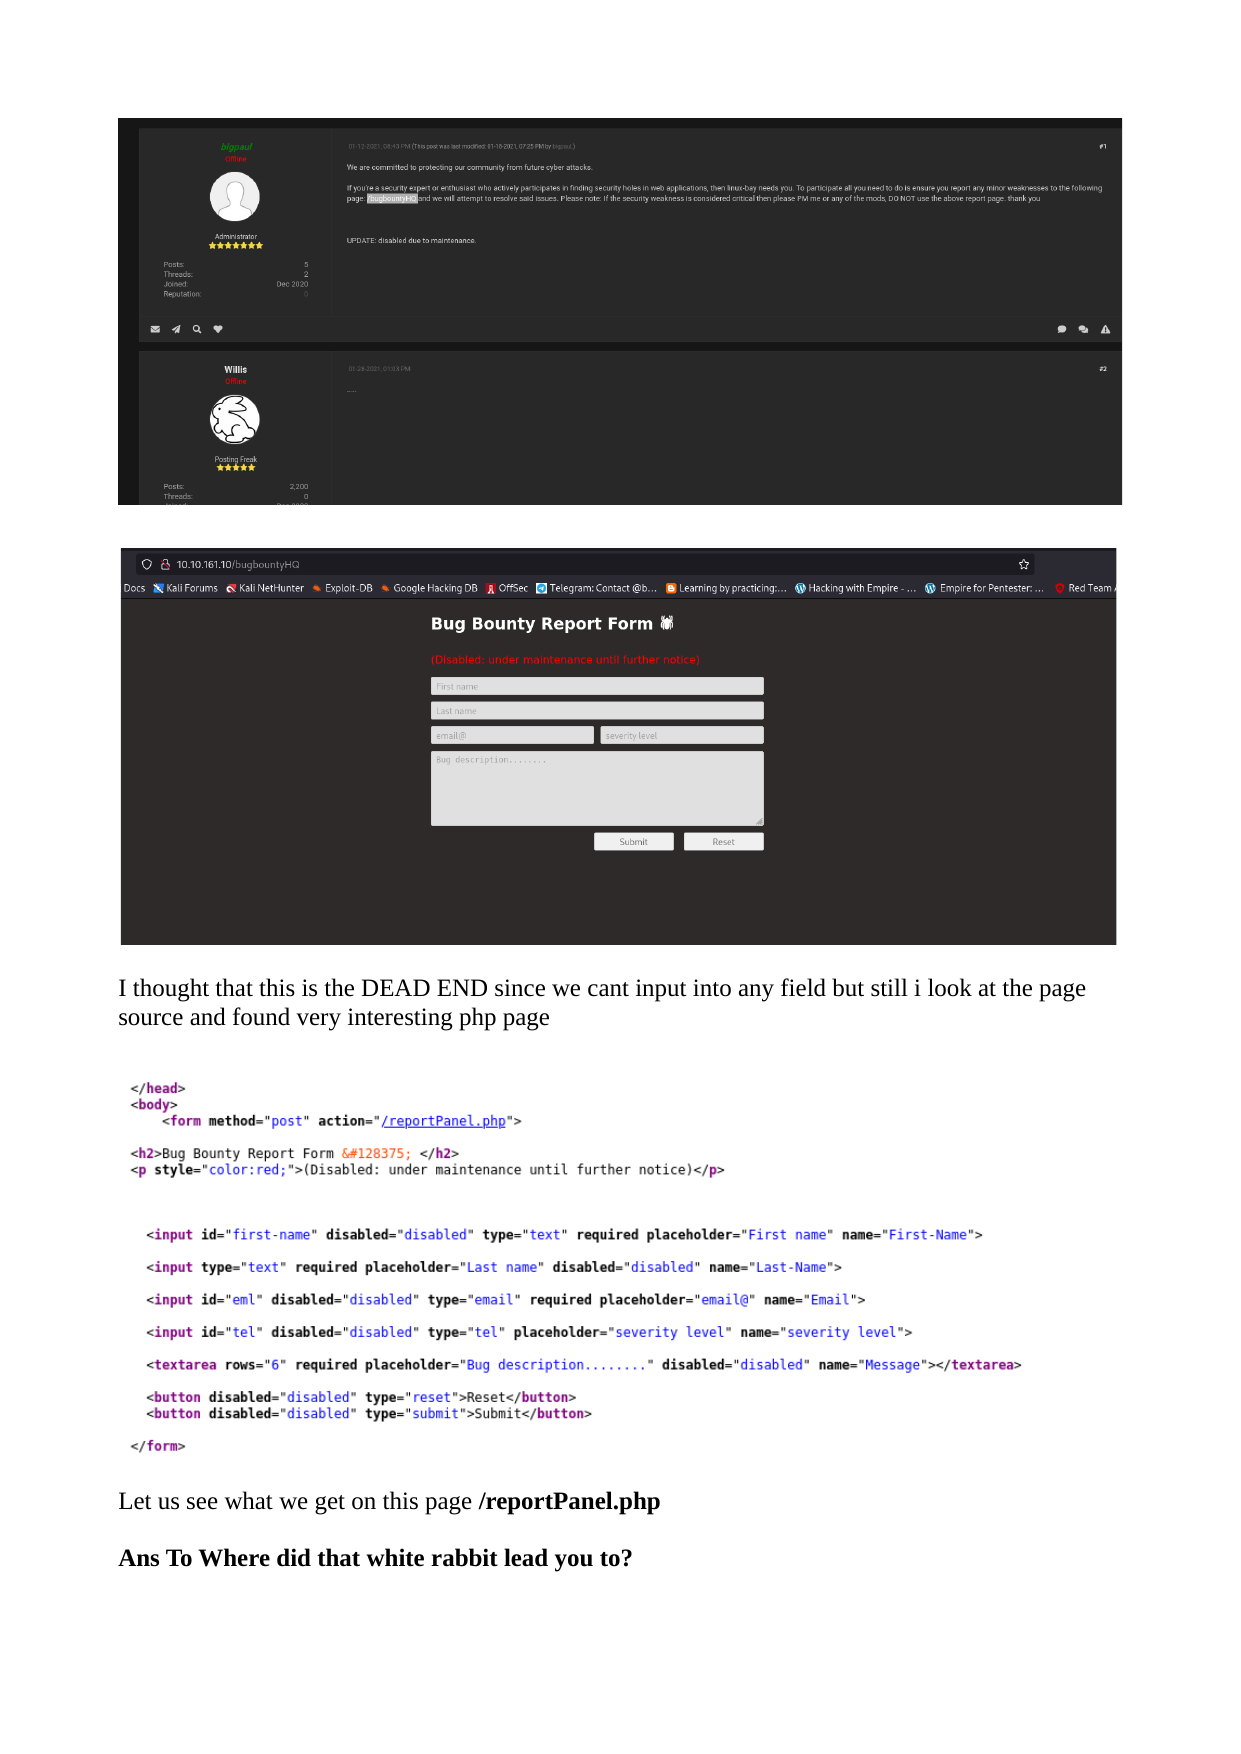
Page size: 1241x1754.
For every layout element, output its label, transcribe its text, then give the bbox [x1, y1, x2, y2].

picture [126, 1072, 1035, 1458]
text I thought that this is the DEAD END since we cant input into any field but still i look at the page source and found very interesting php page [118, 973, 1122, 1030]
text Let us see what we get on this page /reportPanel.php [118, 1486, 1122, 1515]
text Ans To Where did that white rabbit lead you to? [118, 1543, 1122, 1572]
picture [118, 118, 1123, 505]
picture [120, 548, 1117, 945]
